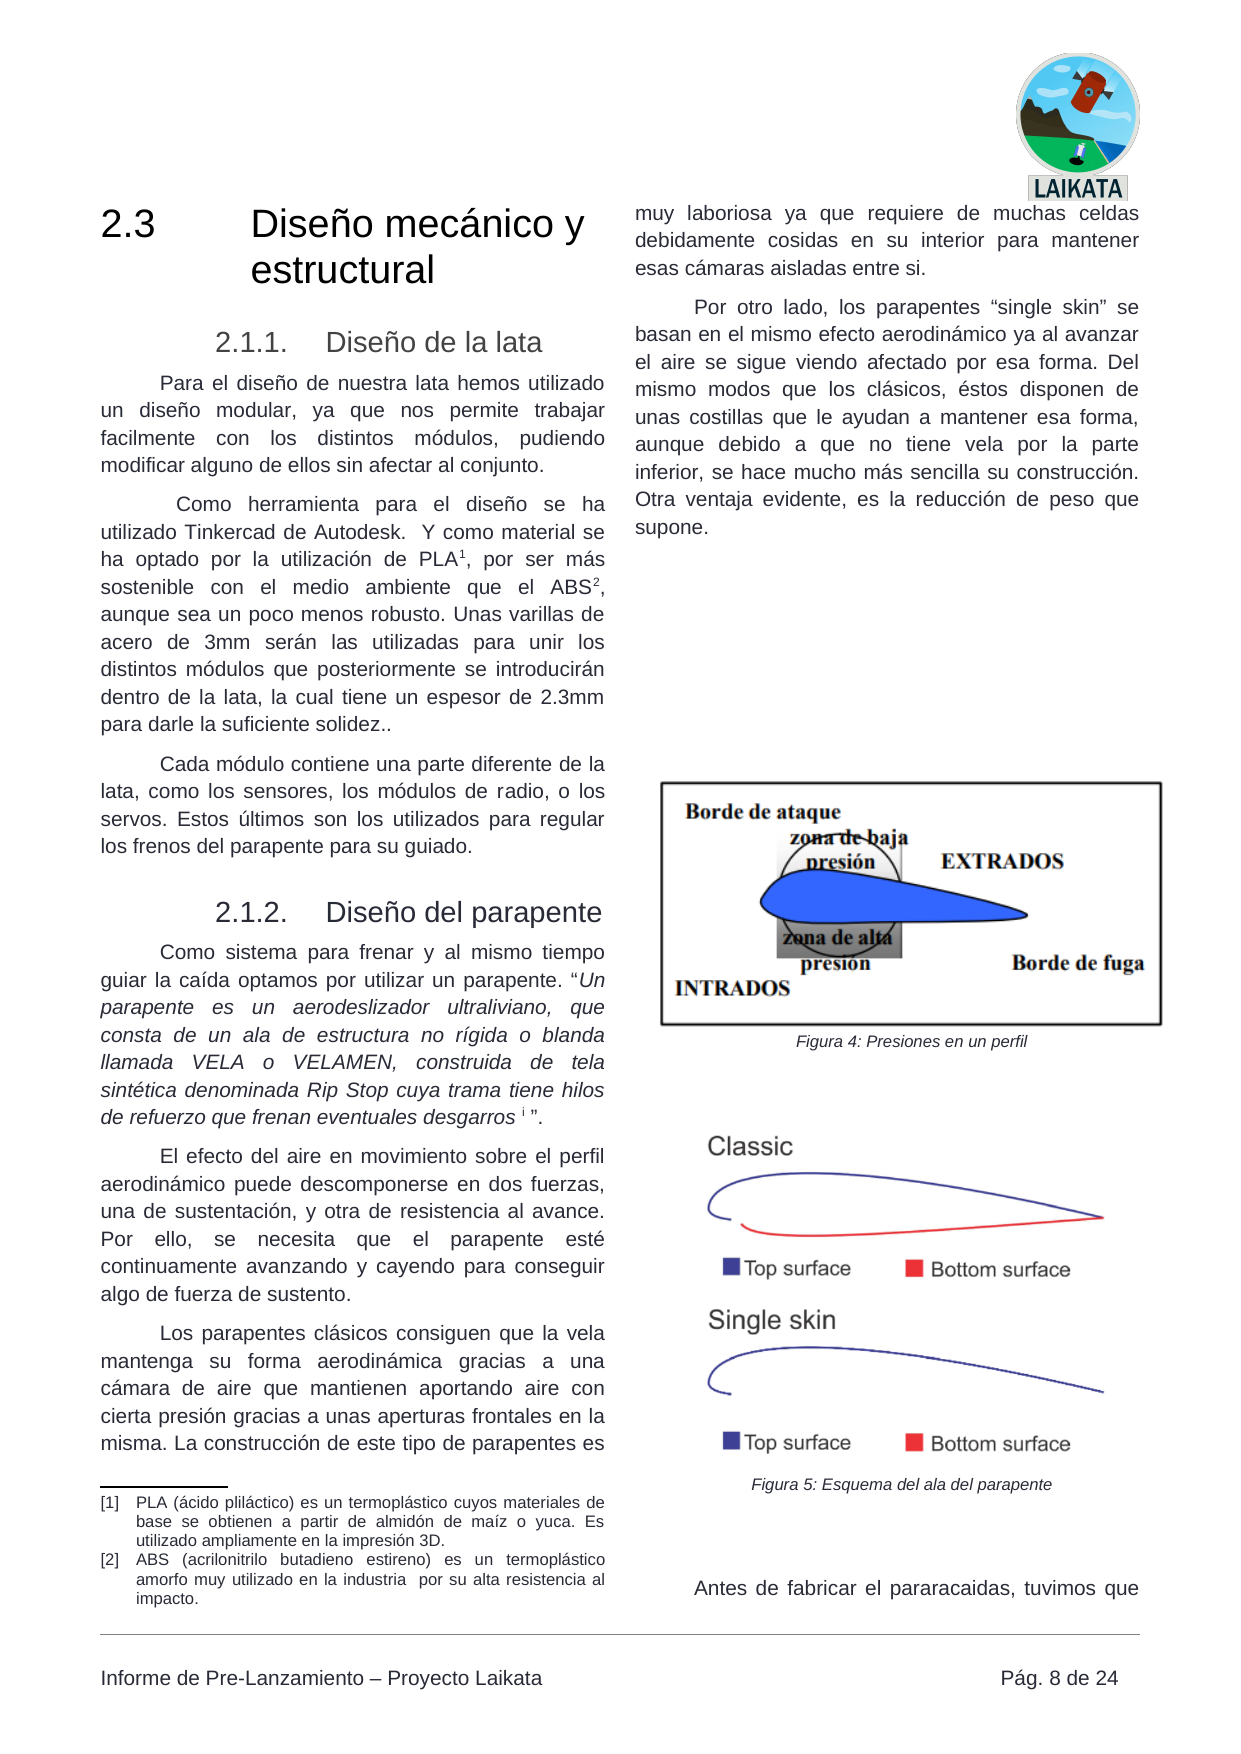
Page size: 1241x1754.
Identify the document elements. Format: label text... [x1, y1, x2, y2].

text PLA (ácido pliláctico) es un termoplástico cuyos materiales de base se obtienen a partir de almidón de maíz o yuca. Es utilizado ampliamente en la impresión 3D. [100, 1493, 605, 1550]
text Figura 4: Presiones en un perfil [659, 1029, 1164, 1051]
picture [1016, 53, 1140, 201]
text Para el diseño de nuestra lata hemos utilizado un diseño modular, ya que nos permite trabajar facilmente con los distintos módulos, pudiendo modificar alguno de ellos sin afectar al conjunto. [100, 370, 605, 477]
subtitle Diseño del parapente [288, 895, 605, 928]
text El efecto del aire en movimiento sobre el perfil aerodinámico puede descomponerse en dos fuerzas, una de sustentación, y otra de resistencia al avance. Por ello, se necesita que el parapente esté continuamente avanzando y cayendo para conseguir algo de fuerza de sustento. [100, 1144, 605, 1306]
picture [703, 1129, 1108, 1472]
picture [659, 779, 1164, 1029]
text Figura 5: Esquema del ala del parapente [666, 1232, 1137, 1494]
subtitle Diseño de la lata [288, 325, 605, 359]
text Antes de fabricar el pararacaidas, tuvimos que [635, 1576, 1140, 1600]
text Cada módulo contiene una parte diferente de la lata, como los sensores, los módulos de radio, o los servos. Estos últimos son los utilizados para regular los frenos del parapente para su guiado. [100, 751, 605, 858]
text Los parapentes clásicos consiguen que la vela mantenga su forma aerodinámica gracias a una cámara de aire que mantienen aportando aire con cierta presión gracias a unas aperturas frontales en la misma. La construcción de este tipo de parapentes es [100, 1321, 605, 1455]
subtitle 2.3 Diseño mecánico y estructural [100, 201, 605, 292]
text muy laboriosa ya que requiere de muchas celdas debidamente cosidas en su interior para mantener esas cámaras aisladas entre si. [635, 201, 1140, 279]
text Como sistema para frenar y al mismo tiempo guiar la caída optamos por utilizar un parapente. “Un parapente es un aerodeslizador ultraliviano, que consta de un ala de estructura no rígida o blanda llamada VELA o VELAMEN, construida de tela sintética denominada Rip Stop cuya trama tiene hilos de refuerzo que frenan eventuales desgarros ”. [100, 940, 605, 1129]
text Como herramienta para el diseño se ha utilizado Tinkercad de Autodesk. Y como material se ha optado por la utilización de PLA, por ser más sostenible con el medio ambiente que el ABS, aunque sea un poco menos robusto. Unas varillas de acero de 3mm serán las utilizadas para unir los distintos módulos que posteriormente se introducirán dentro de la lata, la cual tiene un espesor de 2.3mm para darle la suficiente solidez.. [100, 492, 605, 736]
text Por otro lado, los parapentes “single skin” se basan en el mismo efecto aerodinámico ya al avanzar el aire se sigue viendo afectado por esa forma. Del mismo modos que los clásicos, éstos disponen de unas costillas que le ayudan a mantener esa forma, aunque debido a que no tiene vela por la parte inferior, se hace mucho más sencilla su construcción. Otra ventaja evidente, es la reducción de peso que supone. [635, 295, 1140, 539]
text ABS (acrilonitrilo butadieno estireno) es un termoplástico amorfo muy utilizado en la industria por su alta resistencia al impacto. [100, 1550, 605, 1608]
